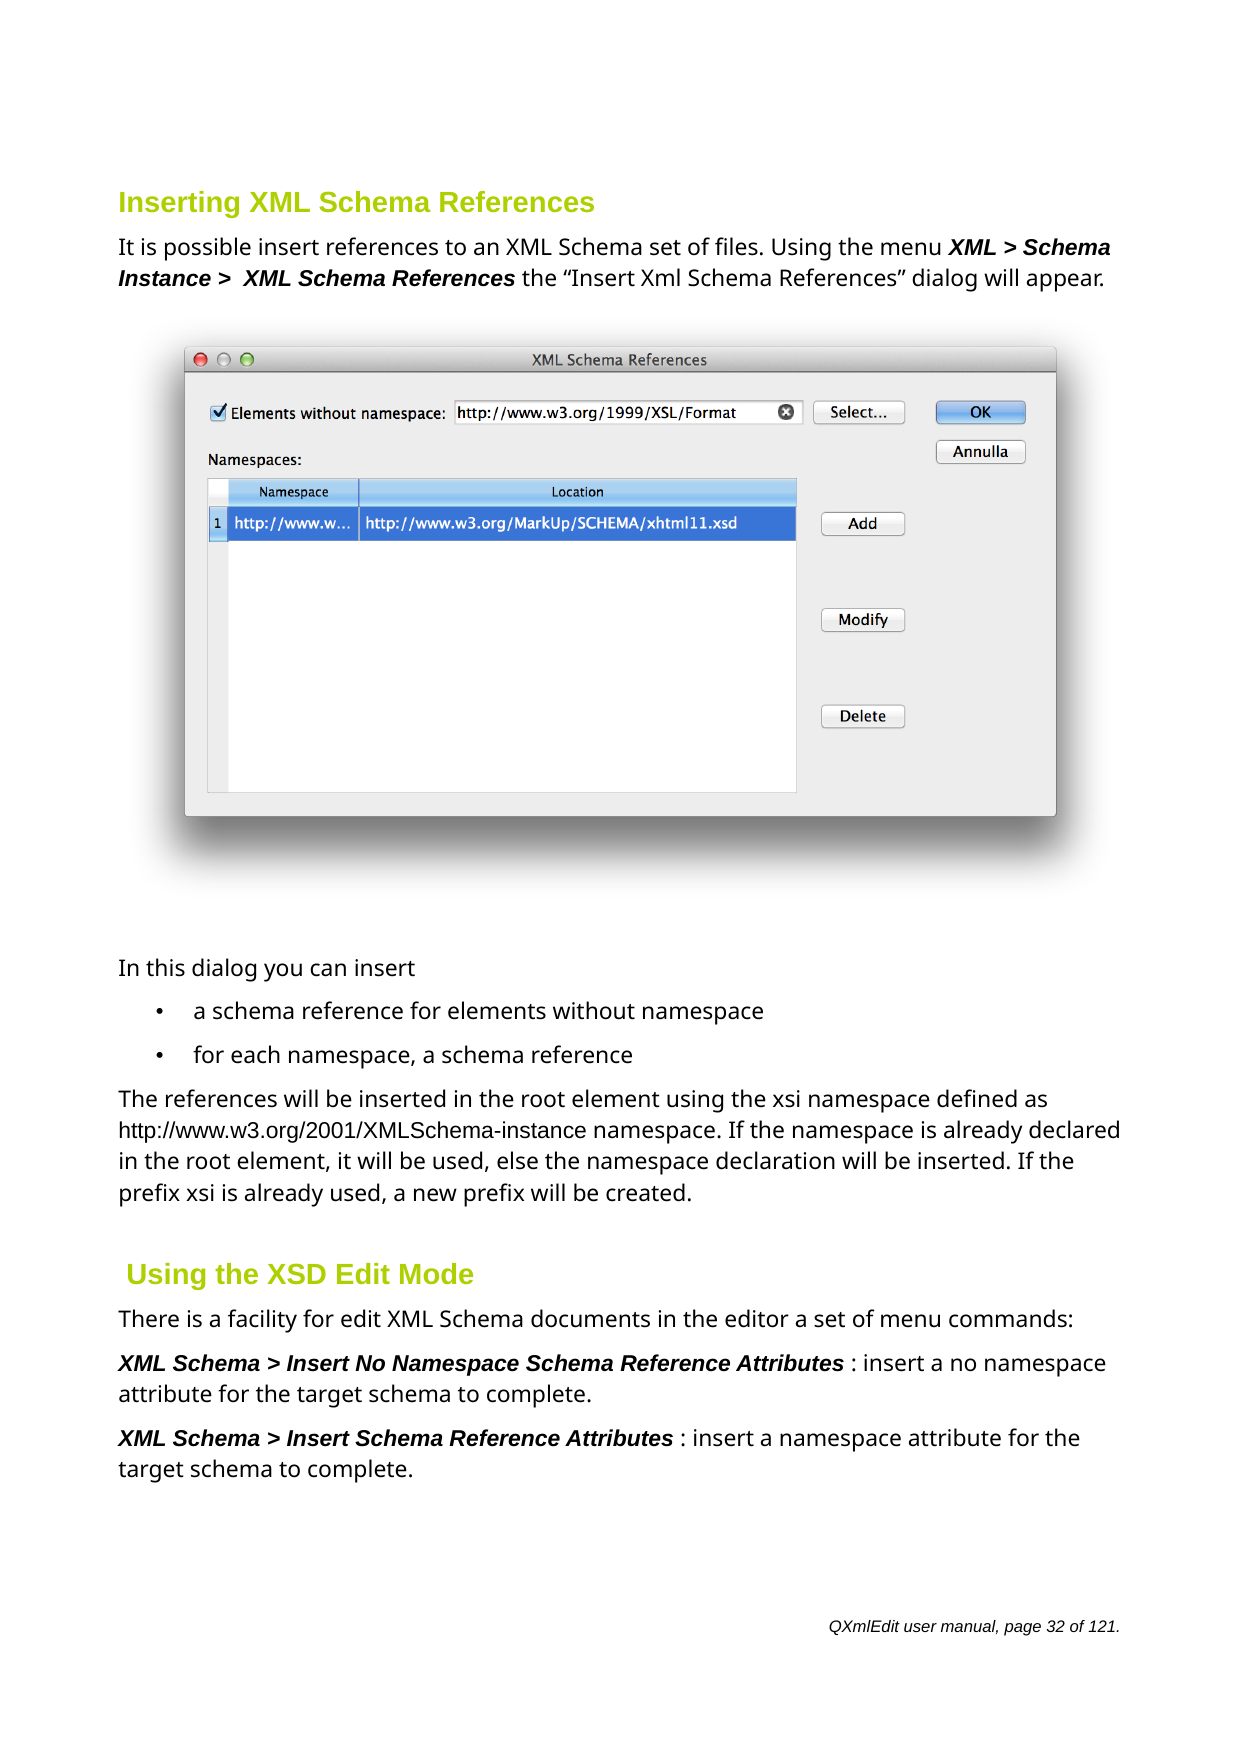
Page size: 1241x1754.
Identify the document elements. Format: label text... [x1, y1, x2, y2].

subtitle Using the XSD Edit Mode [118, 1257, 1122, 1290]
text The references will be inserted in the root element using the xsi namespace defined as http://www.w3.org/2001/XMLSchema-instance namespace. If the namespace is already declared in the root element, it will be used, else the namespace declaration will be inserted. If the prefix xsi is already used, a new prefix will be created. [118, 1083, 1122, 1208]
text In this dialog you can insert [118, 951, 1122, 983]
text XML Schema > Insert No Namespace Schema Reference Attributes : insert a no namespace attribute for the target schema to complete. [118, 1347, 1122, 1409]
list a schema reference for elements without namespace [156, 995, 1122, 1026]
text There is a facility for edit XML Schema documents in the editor a set of menu commands: [118, 1303, 1122, 1334]
subtitle Inserting XML Schema References [118, 185, 1122, 219]
text It is possible insert references to an XML Schema set of files. Using the menu XML > Schema Instance > XML Schema References the “Insert Xml Schema References” dialog will appear. [118, 231, 1122, 294]
picture [118, 306, 1122, 908]
text XML Schema > Insert Schema Reference Attributes : insert a namespace attribute for the target schema to complete. [118, 1422, 1122, 1484]
list for each namespace, a schema reference [156, 1039, 1122, 1070]
